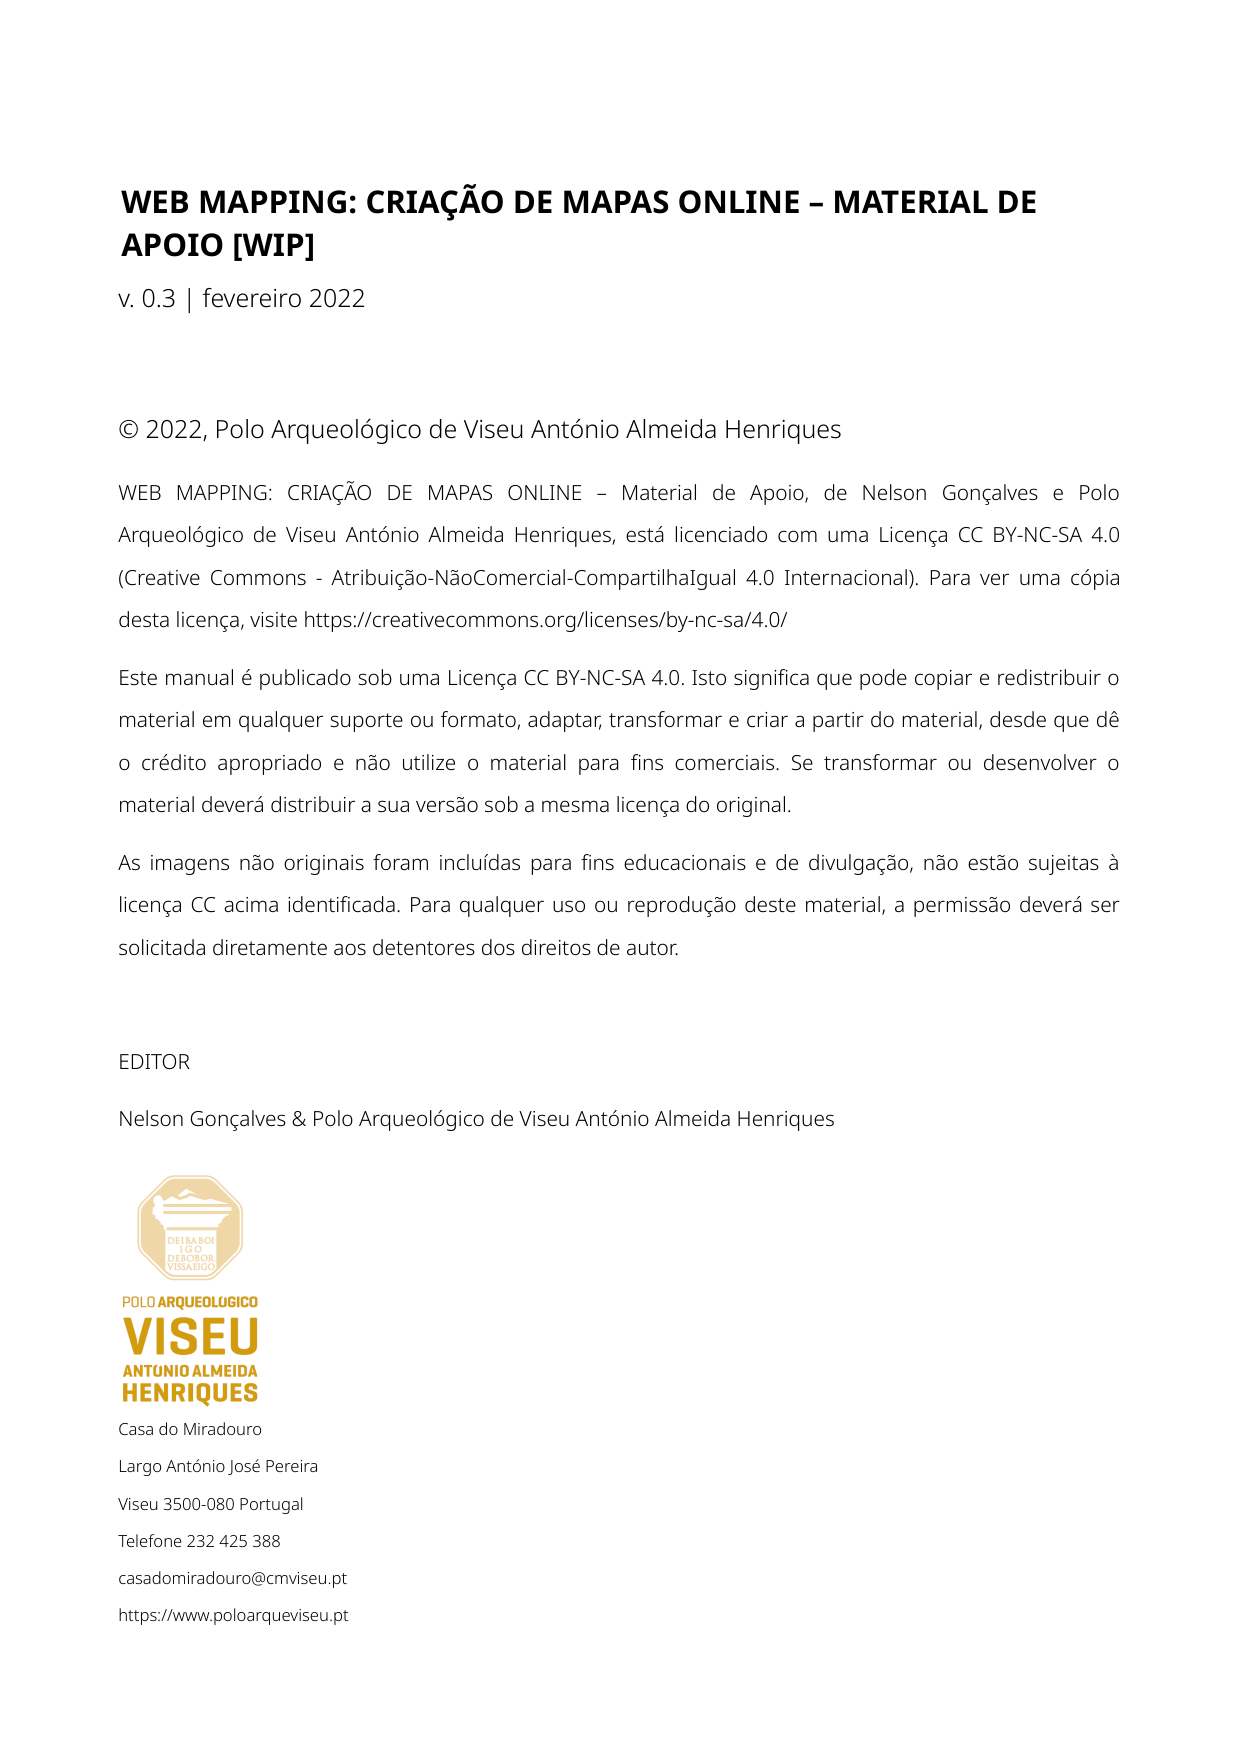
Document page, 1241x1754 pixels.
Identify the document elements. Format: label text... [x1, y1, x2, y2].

title Web Mapping: Criação de Mapas Online – Material de Apoio [wip] [118, 177, 1122, 268]
text casadomiradouro@cmviseu.pt [118, 1567, 1122, 1589]
text Casa do Miradouro [118, 1162, 1122, 1440]
text Viseu 3500-080 Portugal [118, 1492, 1122, 1515]
text https://www.poloarqueviseu.pt [118, 1604, 1122, 1627]
text Este manual é publicado sob uma Licença CC BY-NC-SA 4.0. Isto significa que pode copiar e redistribuir o material em qualquer suporte ou formato, adaptar, transformar e criar a partir do material, desde que dê o crédito apropriado e não utilize o material para fins comerciais. Se transformar ou desenvolver o material deverá distribuir a sua versão sob a mesma licença do original. [118, 663, 1122, 819]
text WEB MAPPING: CRIAÇÃO DE MAPAS ONLINE – Material de Apoio, de Nelson Gonçalves e Polo Arqueológico de Viseu António Almeida Henriques, está licenciado com uma Licença CC BY-NC-SA 4.0 (Creative Commons - Atribuição-NãoComercial-CompartilhaIgual 4.0 Internacional). Para ver uma cópia desta licença, visite https://creativecommons.org/licenses/by-nc-sa/4.0/ [118, 478, 1122, 634]
text Nelson Gonçalves & Polo Arqueológico de Viseu António Almeida Henriques [118, 1104, 1122, 1133]
text © 2022, Polo Arqueológico de Viseu António Almeida Henriques [118, 412, 1122, 446]
text v. 0.3 | fevereiro 2022 [118, 281, 1122, 315]
picture [118, 1161, 319, 1418]
text Largo António José Pereira [118, 1455, 1122, 1477]
text As imagens não originais foram incluídas para fins educacionais e de divulgação, não estão sujeitas à licença CC acima identificada. Para qualquer uso ou reprodução deste material, a permissão deverá ser solicitada diretamente aos detentores dos direitos de autor. [118, 848, 1122, 961]
text EDITOR [118, 1047, 1122, 1076]
text Telefone 232 425 388 [118, 1529, 1122, 1552]
